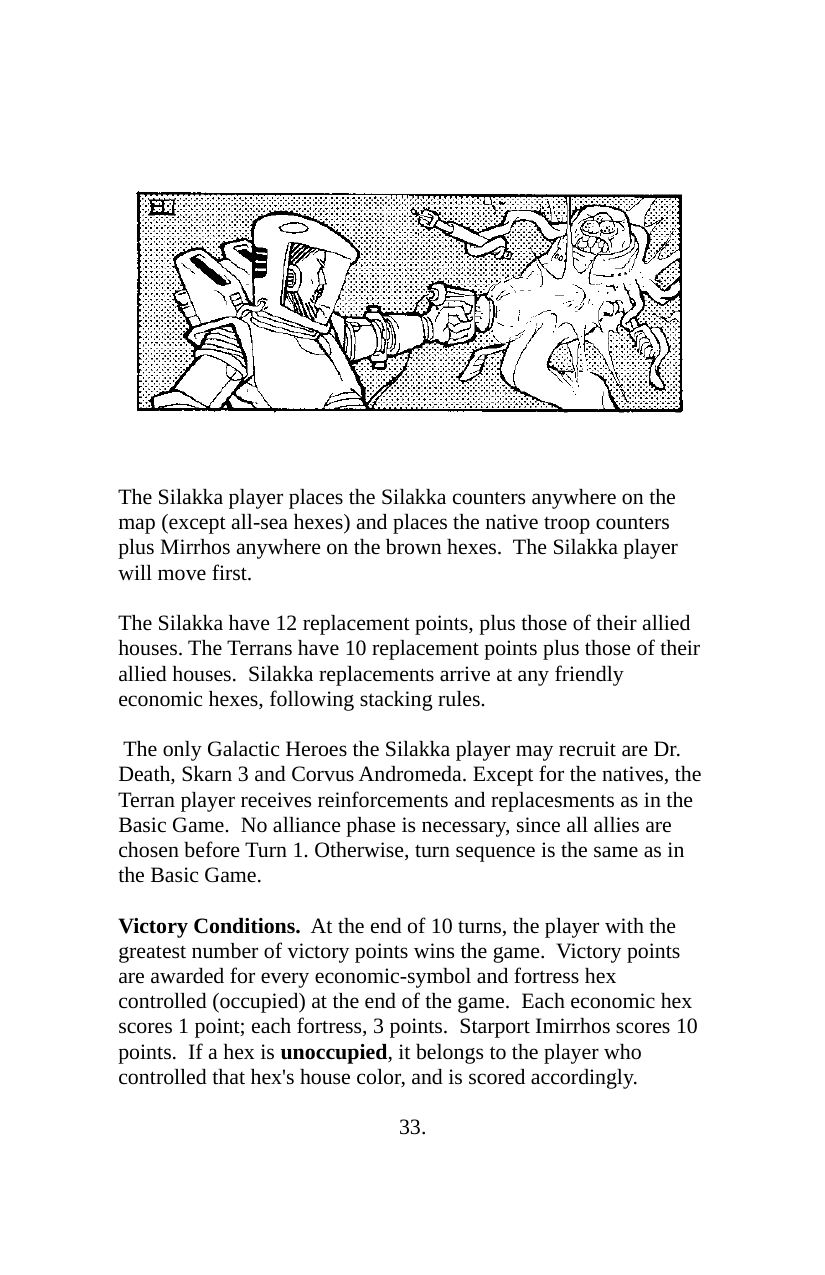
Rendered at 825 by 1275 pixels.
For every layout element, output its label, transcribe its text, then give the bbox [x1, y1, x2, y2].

text The Silakka have 12 replacement points, plus those of their allied houses. The Terrans have 10 replacement points plus those of their allied houses. Silakka replacements arrive at any friendly economic hexes, following stacking rules. [118, 610, 707, 711]
text The only Galactic Heroes the Silakka player may recruit are Dr. Death, Skarn 3 and Corvus Andromeda. Except for the natives, the Terran player receives reinforcements and replacesments as in the Basic Game. No alliance phase is necessary, since all allies are chosen before Turn 1. Otherwise, turn sequence is the same as in the Basic Game. [118, 736, 707, 887]
text The Silakka player places the Silakka counters anywhere on the map (except all-sea hexes) and places the native troop counters plus Mirrhos anywhere on the brown hexes. The Silakka player will move first. [118, 484, 707, 585]
text 33. [118, 1114, 707, 1139]
text Victory Conditions. At the end of 10 turns, the player with the greatest number of victory points wins the game. Victory points are awarded for every economic-symbol and fortress hex controlled (occupied) at the end of the game. Each economic hex scores 1 point; each fortress, 3 points. Starport Imirrhos scores 10 points. If a hex is unoccupied, it belongs to the player who controlled that hex's house color, and is scored accordingly. [118, 913, 707, 1089]
picture [118, 174, 707, 434]
